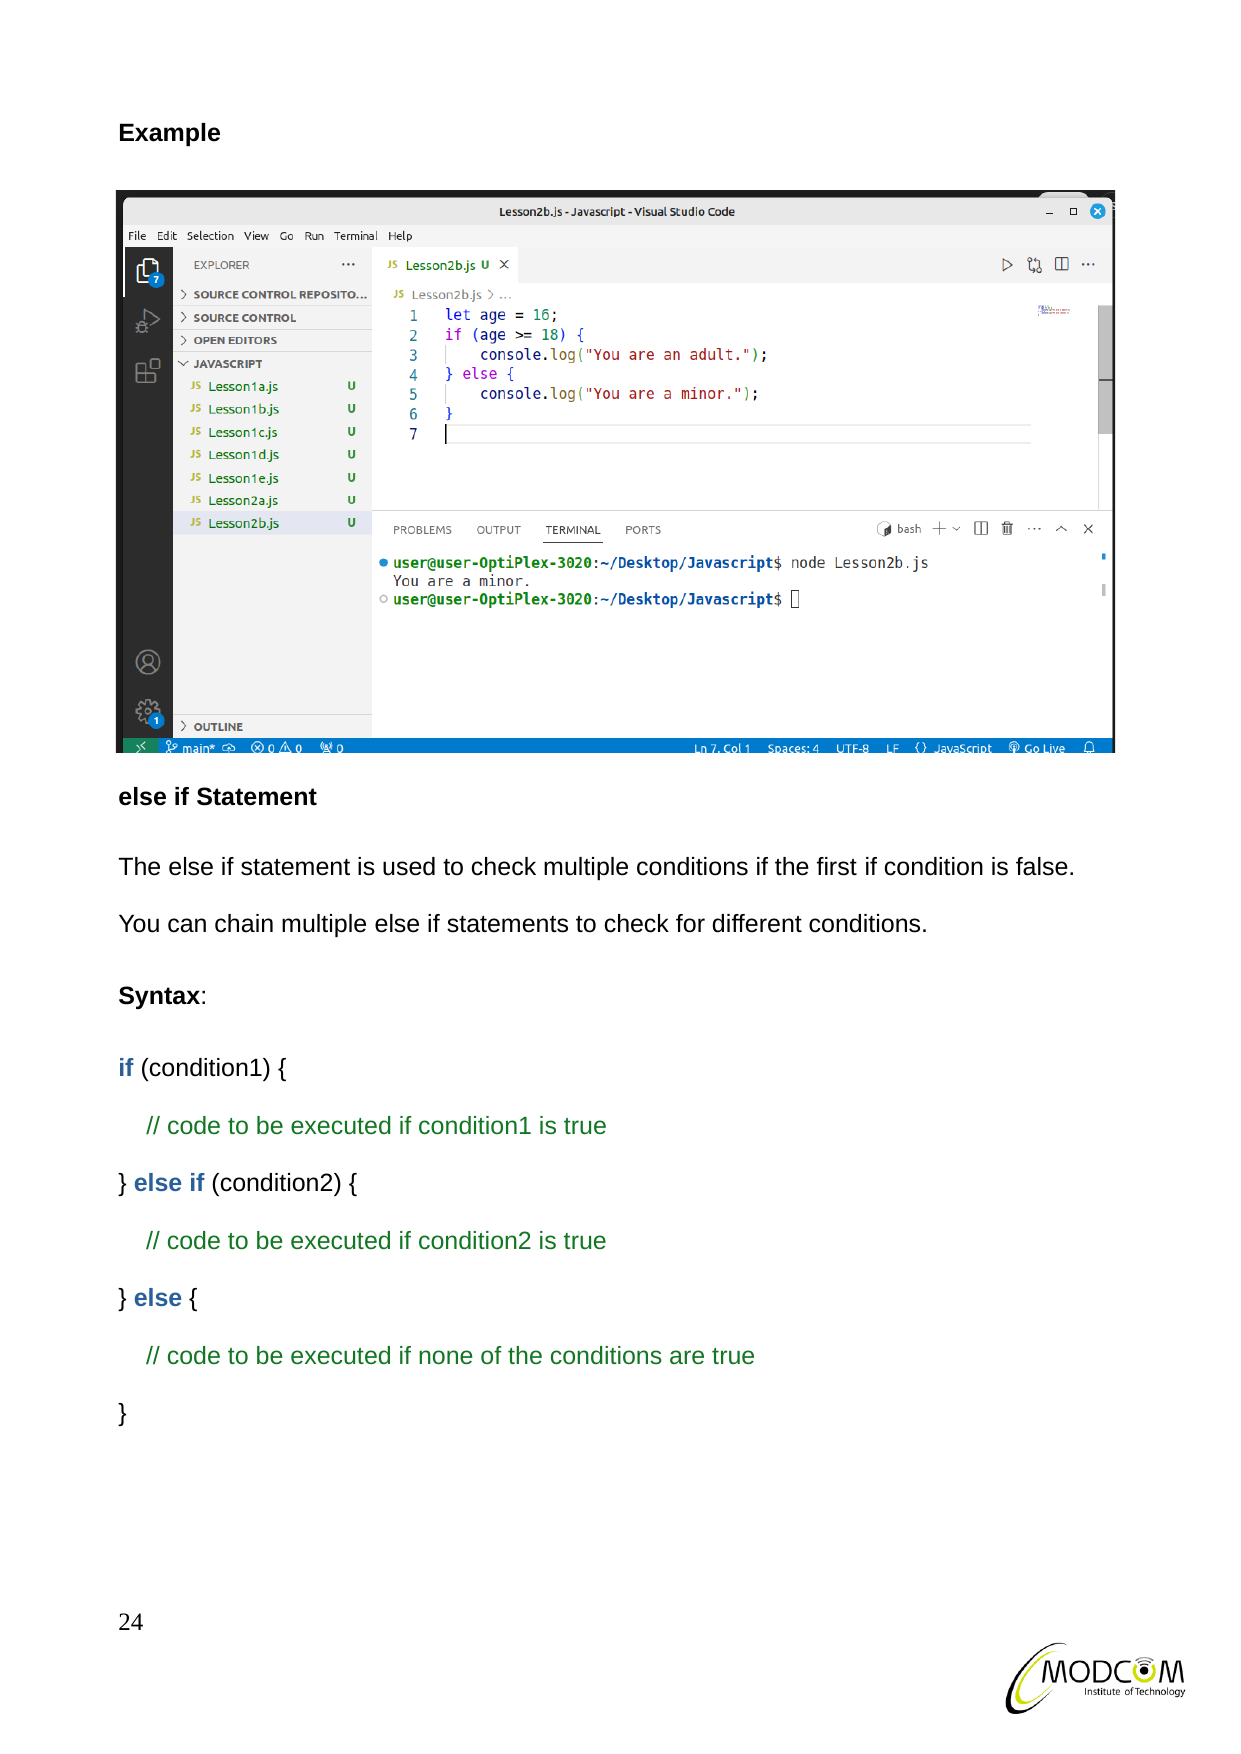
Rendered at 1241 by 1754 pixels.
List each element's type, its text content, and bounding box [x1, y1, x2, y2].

text The else if statement is used to check multiple conditions if the first if condition is false. You can chain multiple else if statements to check for different conditions. [118, 852, 1122, 938]
text if (condition1) { [118, 1053, 1122, 1082]
text // code to be executed if none of the conditions are true [118, 1341, 1122, 1369]
text // code to be executed if condition2 is true [118, 1226, 1122, 1254]
text } else { [118, 1283, 1122, 1312]
text } [118, 1398, 1122, 1427]
picture [115, 190, 1116, 753]
text // code to be executed if condition1 is true [118, 1111, 1122, 1139]
text } else if (condition2) { [118, 1168, 1122, 1197]
text Syntax: [118, 981, 1122, 1010]
picture [997, 1626, 1191, 1718]
text Example [118, 118, 1122, 147]
subtitle else if Statement [118, 188, 1122, 810]
